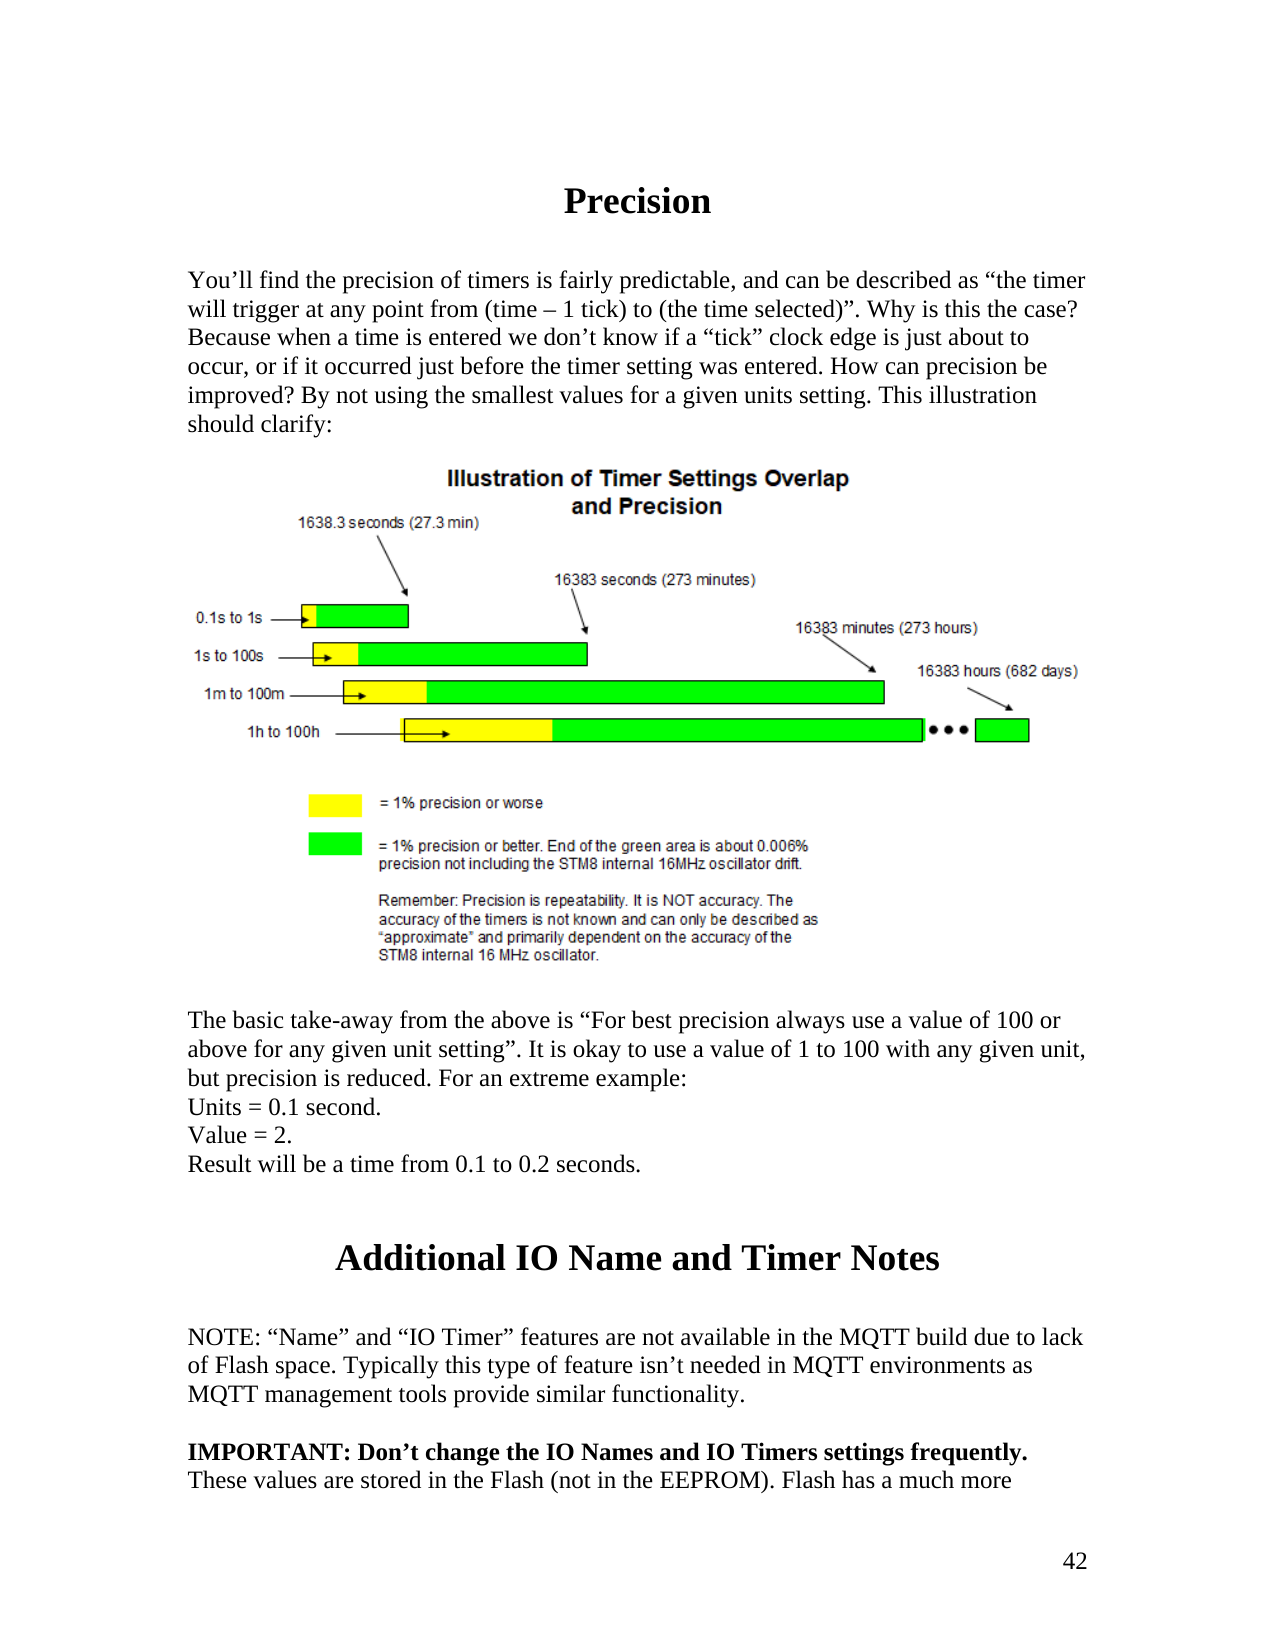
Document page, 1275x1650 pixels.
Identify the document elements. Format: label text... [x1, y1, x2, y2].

text The basic take-away from the above is “For best precision always use a value of 100 or above for any given unit setting”. It is okay to use a value of 1 to 100 with any given unit, but precision is reduced. For an extreme example: [187, 1006, 1087, 1092]
text You’ll find the precision of timers is fairly predictable, and can be described as “the timer will trigger at any point from (time – 1 tick) to (the time selected)”. Why is this the case? Because when a time is entered we don’t know if a “tick” clock edge is just about to occur, or if it occurred just before the timer setting was entered. How can precision be improved? By not using the smallest values for a given units setting. This illustration should clarify: [187, 265, 1087, 437]
text Value = 2. [187, 1121, 1087, 1149]
text Additional IO Name and Timer Notes [187, 1236, 1087, 1279]
text IMPORTANT: Don’t change the IO Names and IO Timers settings frequently. These values are stored in the Flash (not in the EEPROM). Flash has a much more [187, 1437, 1087, 1494]
text Precision [187, 179, 1087, 222]
text Units = 0.1 second. [187, 1092, 1087, 1121]
text Result will be a time from 0.1 to 0.2 seconds. [187, 1149, 1087, 1178]
picture [187, 466, 1088, 977]
text NOTE: “Name” and “IO Timer” features are not available in the MQTT build due to lack of Flash space. Typically this type of feature isn’t needed in MQTT environments as MQTT management tools provide similar functionality. [187, 1322, 1087, 1408]
